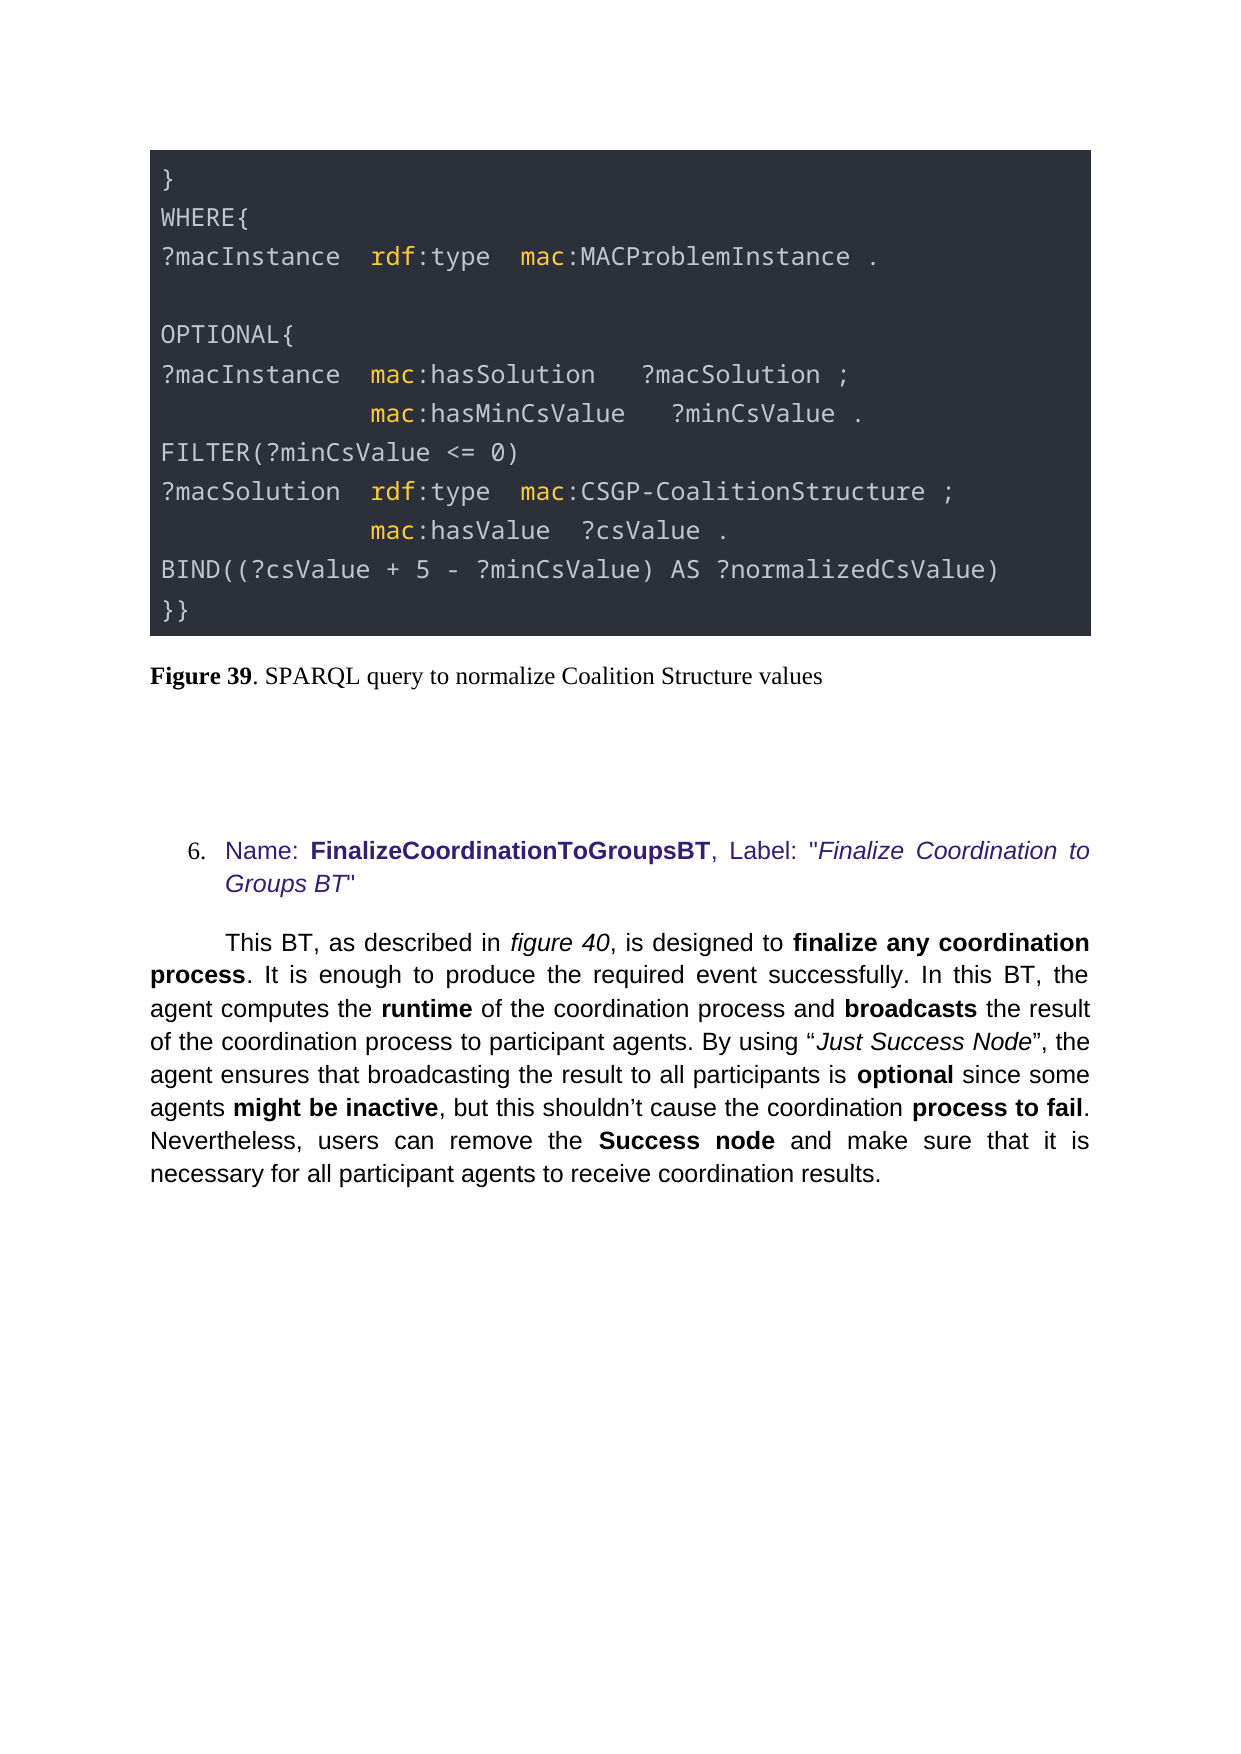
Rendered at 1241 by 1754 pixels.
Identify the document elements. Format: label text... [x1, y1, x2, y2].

list Name: FinalizeCoordinationToGroupsBT, Label: "Finalize Coordination to Groups BT" [187, 836, 1090, 898]
text This BT, as described in figure 40, is designed to finalize any coordination process. It is enough to produce the required event successfully. In this BT, the agent computes the runtime of the coordination process and broadcasts the result of the coordination process to participant agents. By using “Just Success Node”, the agent ensures that broadcasting the result to all participants is optional since some agents might be inactive, but this shouldn’t cause the coordination process to fail. Nevertheless, users can remove the Success node and make sure that it is necessary for all participant agents to receive coordination results. [150, 927, 1090, 1187]
text Figure 39. SPARQL query to normalize Coalition Structure values [150, 661, 1090, 689]
table_header } WHERE{ ?macInstance rdf:type mac:MACProblemInstance . OPTIONAL{ ?macInstance mac:hasSolution ?macSolution ; mac:hasMinCsValue ?minCsValue . FILTER(?minCsValue <= 0) ?macSolution rdf:type mac:CSGP-CoalitionStructure ; mac:hasValue ?csValue . BIND((?csValue + 5 - ?minCsValue) AS ?normalizedCsValue) }} [150, 150, 1091, 636]
